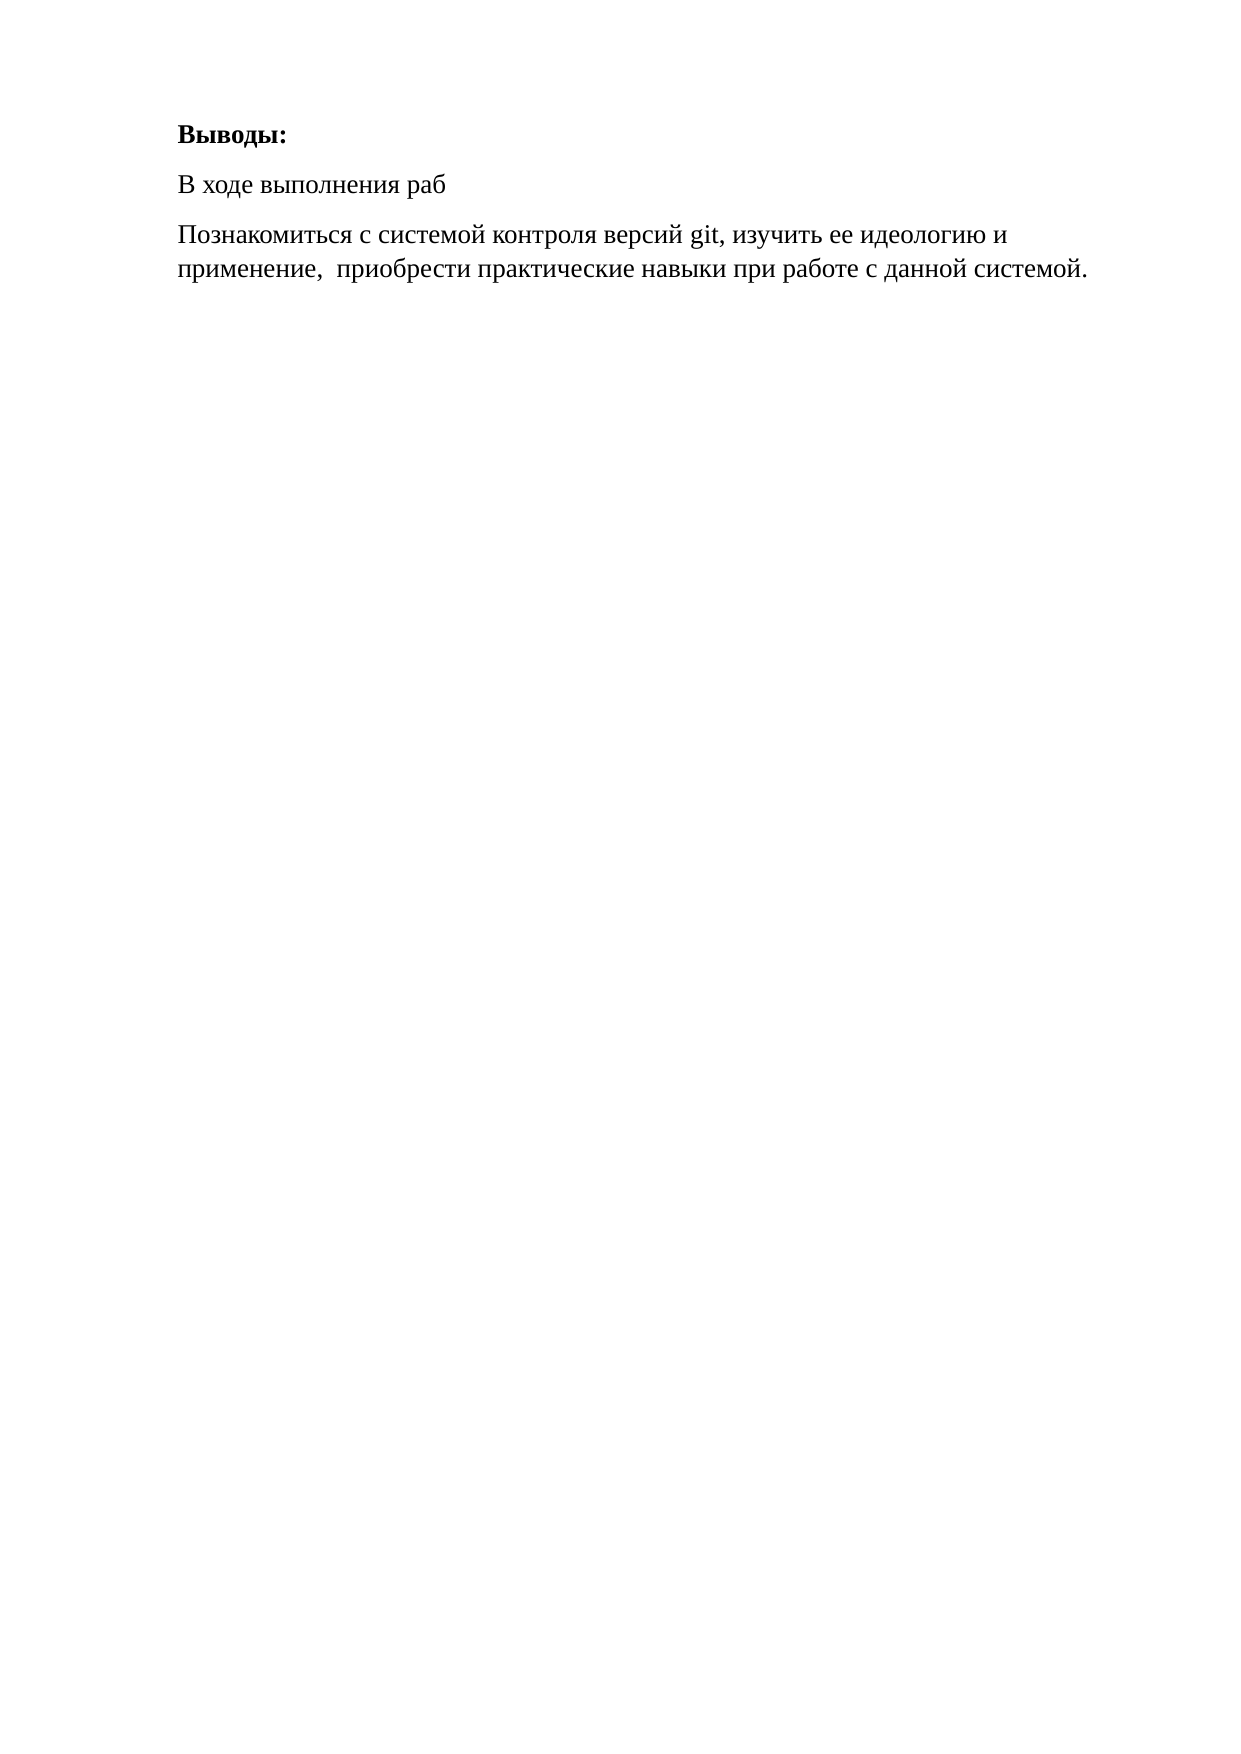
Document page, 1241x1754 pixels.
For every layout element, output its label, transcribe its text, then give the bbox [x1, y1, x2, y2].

text Выводы: [177, 118, 1152, 149]
text Познакомиться с системой контроля версий git, изучить ее идеологию и применение, приобрести практические навыки при работе с данной системой. [177, 218, 1152, 283]
text В ходе выполнения раб [177, 168, 1152, 199]
